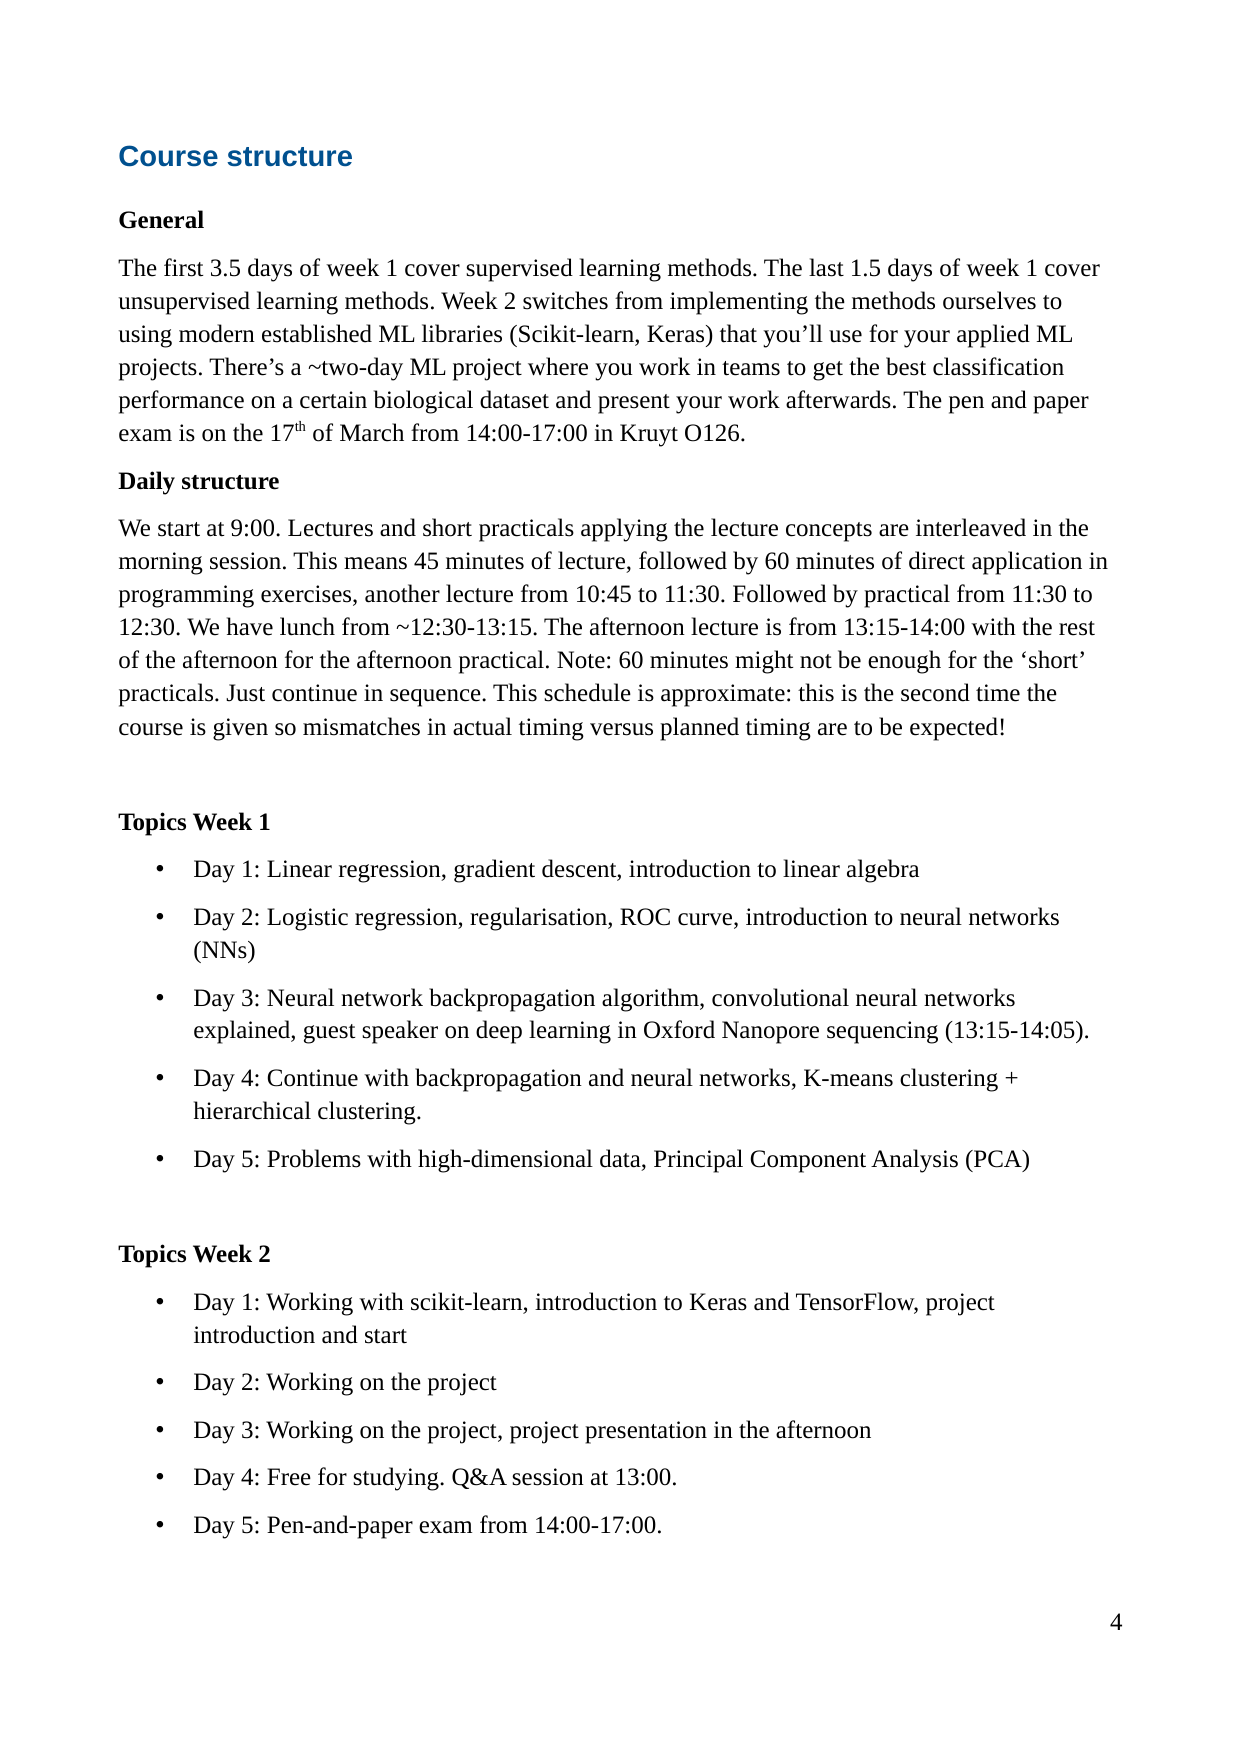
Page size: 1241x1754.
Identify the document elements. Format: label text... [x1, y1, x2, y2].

text The first 3.5 days of week 1 cover supervised learning methods. The last 1.5 days of week 1 cover unsupervised learning methods. Week 2 switches from implementing the methods ourselves to using modern established ML libraries (Scikit-learn, Keras) that you’ll use for your applied ML projects. There’s a ~two-day ML project where you work in teams to get the best classification performance on a certain biological dataset and present your work afterwards. The pen and paper exam is on the 17th of March from 14:00-17:00 in Kruyt O126. [118, 253, 1122, 447]
list Day 2: Logistic regression, regularisation, ROC curve, introduction to neural networks (NNs) [156, 902, 1122, 964]
subtitle Course structure [118, 139, 1122, 172]
text Daily structure [118, 466, 1122, 494]
list Day 2: Working on the project [156, 1367, 1122, 1396]
text Topics Week 2 [118, 1239, 1122, 1268]
list Day 5: Pen-and-paper exam from 14:00-17:00. [156, 1510, 1122, 1539]
list Day 1: Linear regression, gradient descent, introduction to linear algebra [156, 854, 1122, 883]
list Day 4: Continue with backpropagation and neural networks, K-means clustering + hierarchical clustering. [156, 1063, 1122, 1125]
list Day 5: Problems with high-dimensional data, Principal Component Analysis (PCA) [156, 1144, 1122, 1173]
list Day 3: Working on the project, project presentation in the afternoon [156, 1415, 1122, 1444]
list Day 4: Free for studying. Q&A session at 13:00. [156, 1462, 1122, 1491]
text Topics Week 1 [118, 807, 1122, 836]
text We start at 9:00. Lectures and short practicals applying the lecture concepts are interleaved in the morning session. This means 45 minutes of lecture, followed by 60 minutes of direct application in programming exercises, another lecture from 10:45 to 11:30. Followed by practical from 11:30 to 12:30. We have lunch from ~12:30-13:15. The afternoon lecture is from 13:15-14:00 with the rest of the afternoon for the afternoon practical. Note: 60 minutes might not be enough for the ‘short’ practicals. Just continue in sequence. This schedule is approximate: this is the second time the course is given so mismatches in actual timing versus planned timing are to be expected! [118, 513, 1122, 740]
list Day 1: Working with scikit-learn, introduction to Keras and TensorFlow, project introduction and start [156, 1287, 1122, 1348]
text General [118, 172, 1122, 234]
list Day 3: Neural network backpropagation algorithm, convolutional neural networks explained, guest speaker on deep learning in Oxford Nanopore sequencing (13:15-14:05). [156, 983, 1122, 1044]
